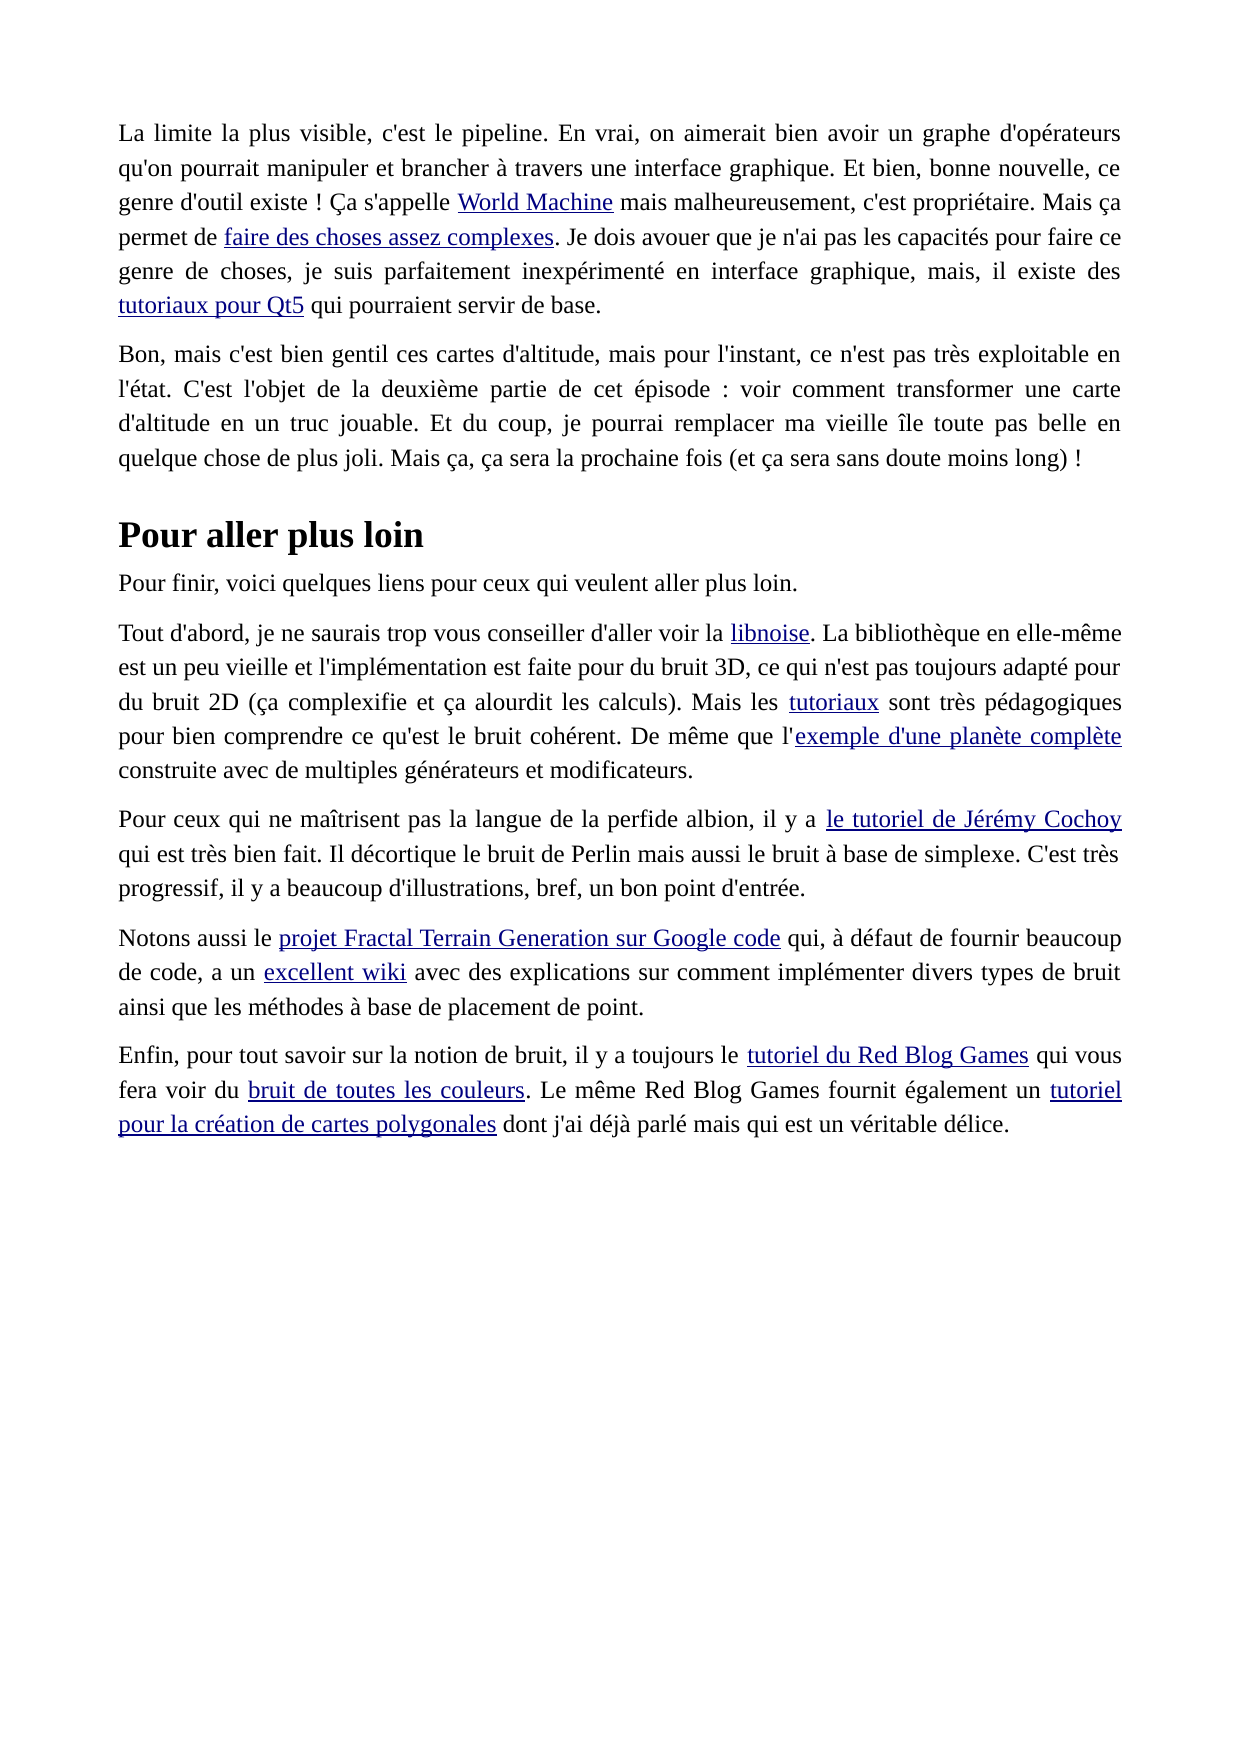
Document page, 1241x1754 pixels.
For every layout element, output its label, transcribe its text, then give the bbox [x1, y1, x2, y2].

text Tout d'abord, je ne saurais trop vous conseiller d'aller voir la libnoise. La bibliothèque en elle-même est un peu vieille et l'implémentation est faite pour du bruit 3D, ce qui n'est pas toujours adapté pour du bruit 2D (ça complexifie et ça alourdit les calculs). Mais les tutoriaux sont très pédagogiques pour bien comprendre ce qu'est le bruit cohérent. De même que l'exemple d'une planète complète construite avec de multiples générateurs et modificateurs. [118, 618, 1122, 784]
subtitle Pour aller plus loin [118, 513, 1122, 556]
text Notons aussi le projet Fractal Terrain Generation sur Google code qui, à défaut de fournir beaucoup de code, a un excellent wiki avec des explications sur comment implémenter divers types de bruit ainsi que les méthodes à base de placement de point. [118, 923, 1122, 1020]
text Pour finir, voici quelques liens pour ceux qui veulent aller plus loin. [118, 568, 1122, 597]
text Bon, mais c'est bien gentil ces cartes d'altitude, mais pour l'instant, ce n'est pas très exploitable en l'état. C'est l'objet de la deuxième partie de cet épisode : voir comment transformer une carte d'altitude en un truc jouable. Et du coup, je pourrai remplacer ma vieille île toute pas belle en quelque chose de plus joli. Mais ça, ça sera la prochaine fois (et ça sera sans doute moins long) ! [118, 339, 1122, 472]
text Pour ceux qui ne maîtrisent pas la langue de la perfide albion, il y a le tutoriel de Jérémy Cochoy qui est très bien fait. Il décortique le bruit de Perlin mais aussi le bruit à base de simplexe. C'est très progressif, il y a beaucoup d'illustrations, bref, un bon point d'entrée. [118, 804, 1122, 902]
text La limite la plus visible, c'est le pipeline. En vrai, on aimerait bien avoir un graphe d'opérateurs qu'on pourrait manipuler et brancher à travers une interface graphique. Et bien, bonne nouvelle, ce genre d'outil existe ! Ça s'appelle World Machine mais malheureusement, c'est propriétaire. Mais ça permet de faire des choses assez complexes. Je dois avouer que je n'ai pas les capacités pour faire ce genre de choses, je suis parfaitement inexpérimenté en interface graphique, mais, il existe des tutoriaux pour Qt5 qui pourraient servir de base. [118, 118, 1122, 319]
text Enfin, pour tout savoir sur la notion de bruit, il y a toujours le tutoriel du Red Blog Games qui vous fera voir du bruit de toutes les couleurs. Le même Red Blog Games fournit également un tutoriel pour la création de cartes polygonales dont j'ai déjà parlé mais qui est un véritable délice. [118, 1041, 1122, 1138]
